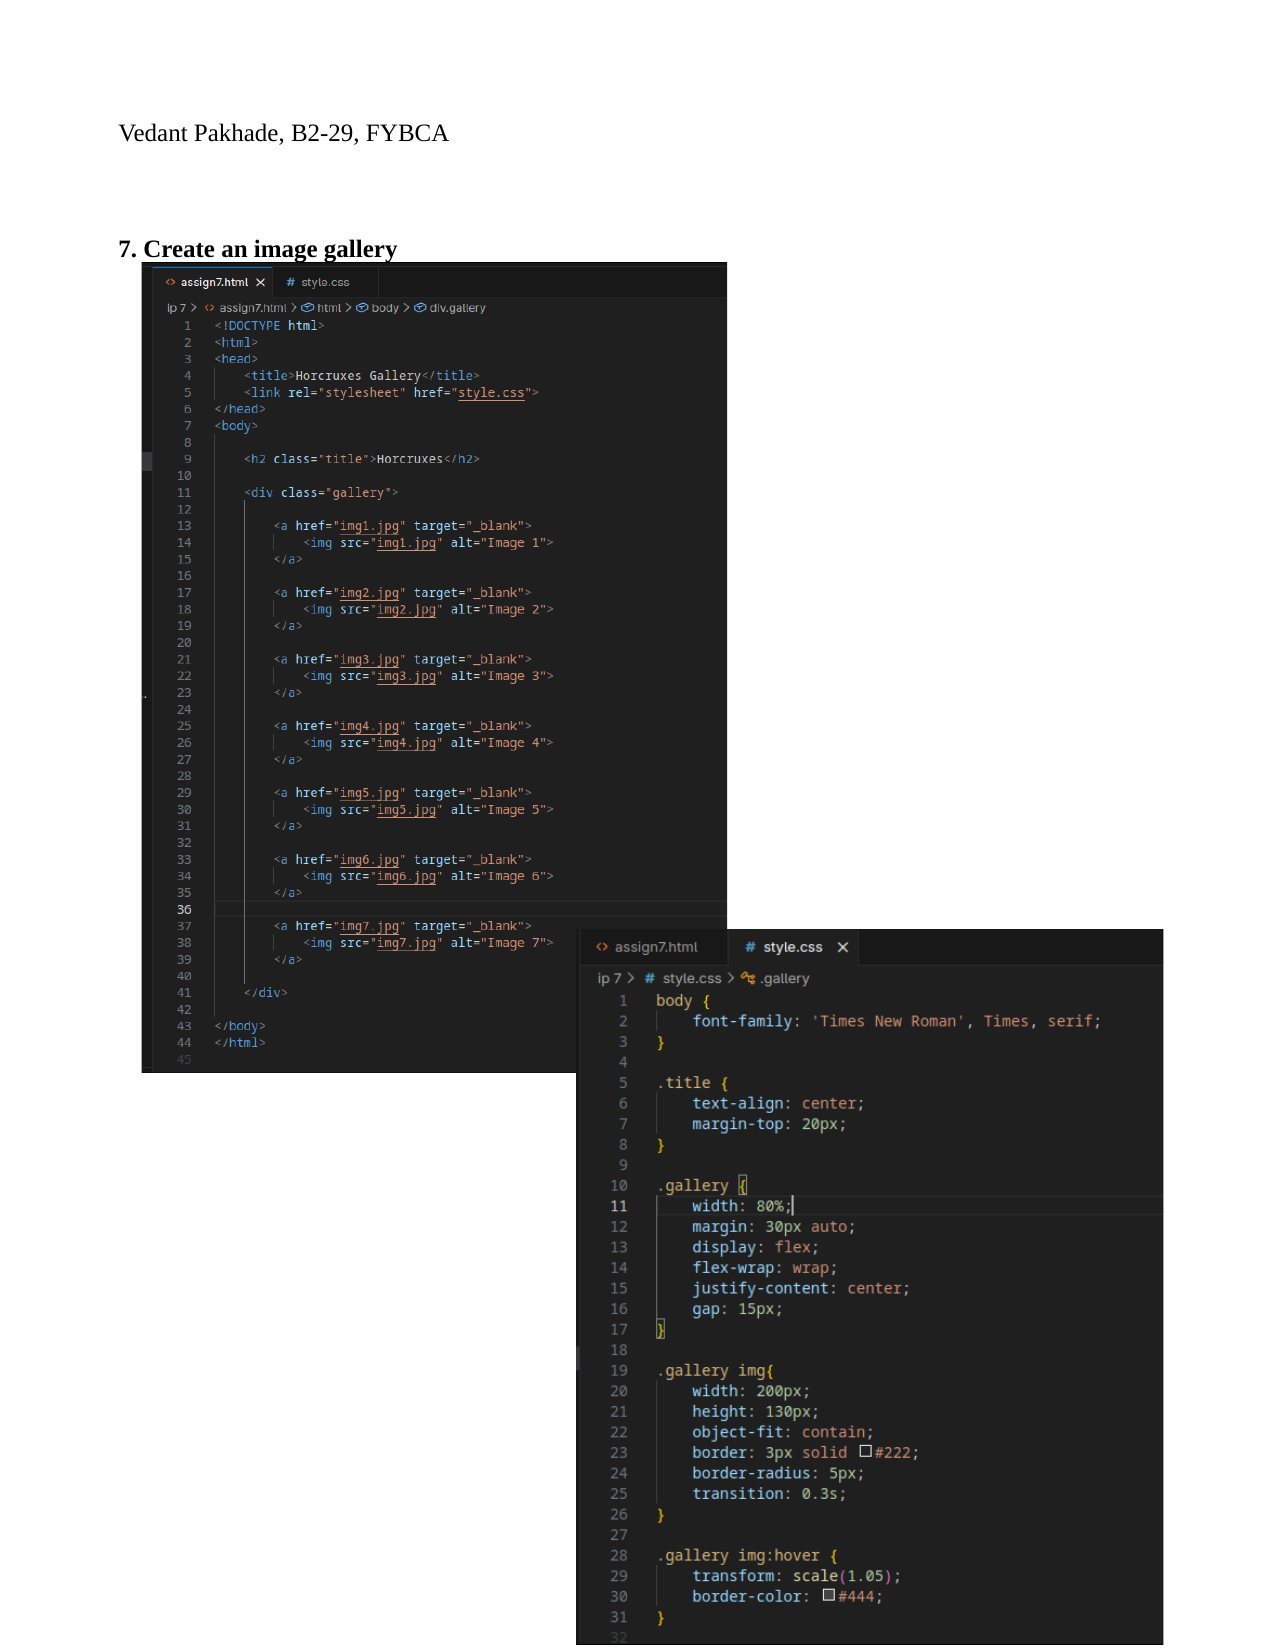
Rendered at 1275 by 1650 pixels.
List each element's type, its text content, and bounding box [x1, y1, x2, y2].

picture [141, 262, 1164, 1645]
text 7. Create an image gallery [118, 234, 1157, 263]
